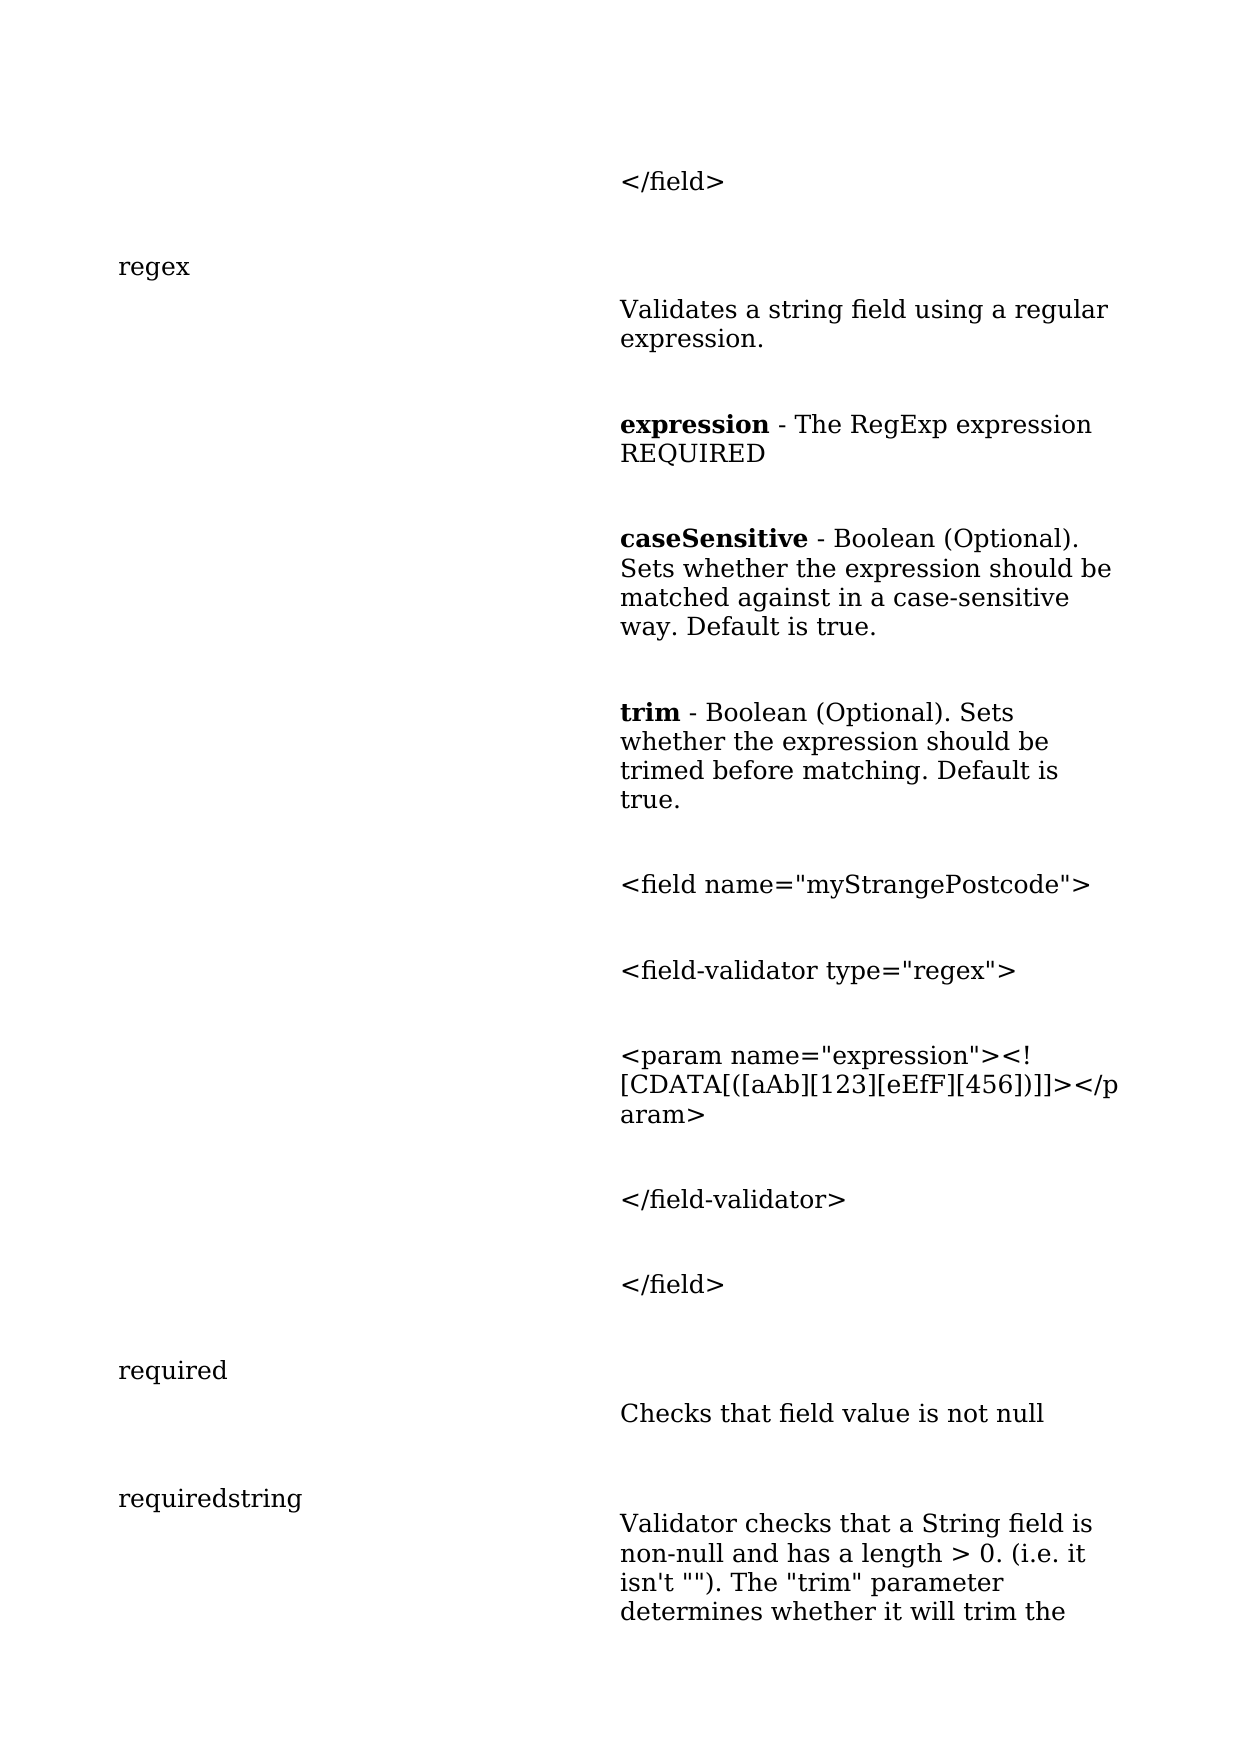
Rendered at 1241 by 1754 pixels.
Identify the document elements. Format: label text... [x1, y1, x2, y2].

table_cell </field> [620, 118, 1122, 246]
table_cell Validator checks that a String field is non-null and has a length > 0. (i.e. it isn't ""). The "trim" parameter determines whether it will trim the [620, 1478, 1122, 1626]
table_cell [118, 118, 620, 246]
table_cell Checks that field value is not null [620, 1350, 1122, 1478]
table_cell requiredstring [118, 1478, 620, 1626]
table_cell required [118, 1350, 620, 1478]
table_cell regex [118, 246, 620, 1350]
table_cell Validates a string field using a regular expression. expression - The RegExp expression REQUIRED caseSensitive - Boolean (Optional). Sets whether the expression should be matched against in a case-sensitive way. Default is true. trim - Boolean (Optional). Sets whether the expression should be trimed before matching. Default is true. <field name="myStrangePostcode"> <field-validator type="regex"> <param name="expression"><![CDATA[([aAb][123][eEfF][456])]]></param> </field-validator> </field> [620, 246, 1122, 1350]
